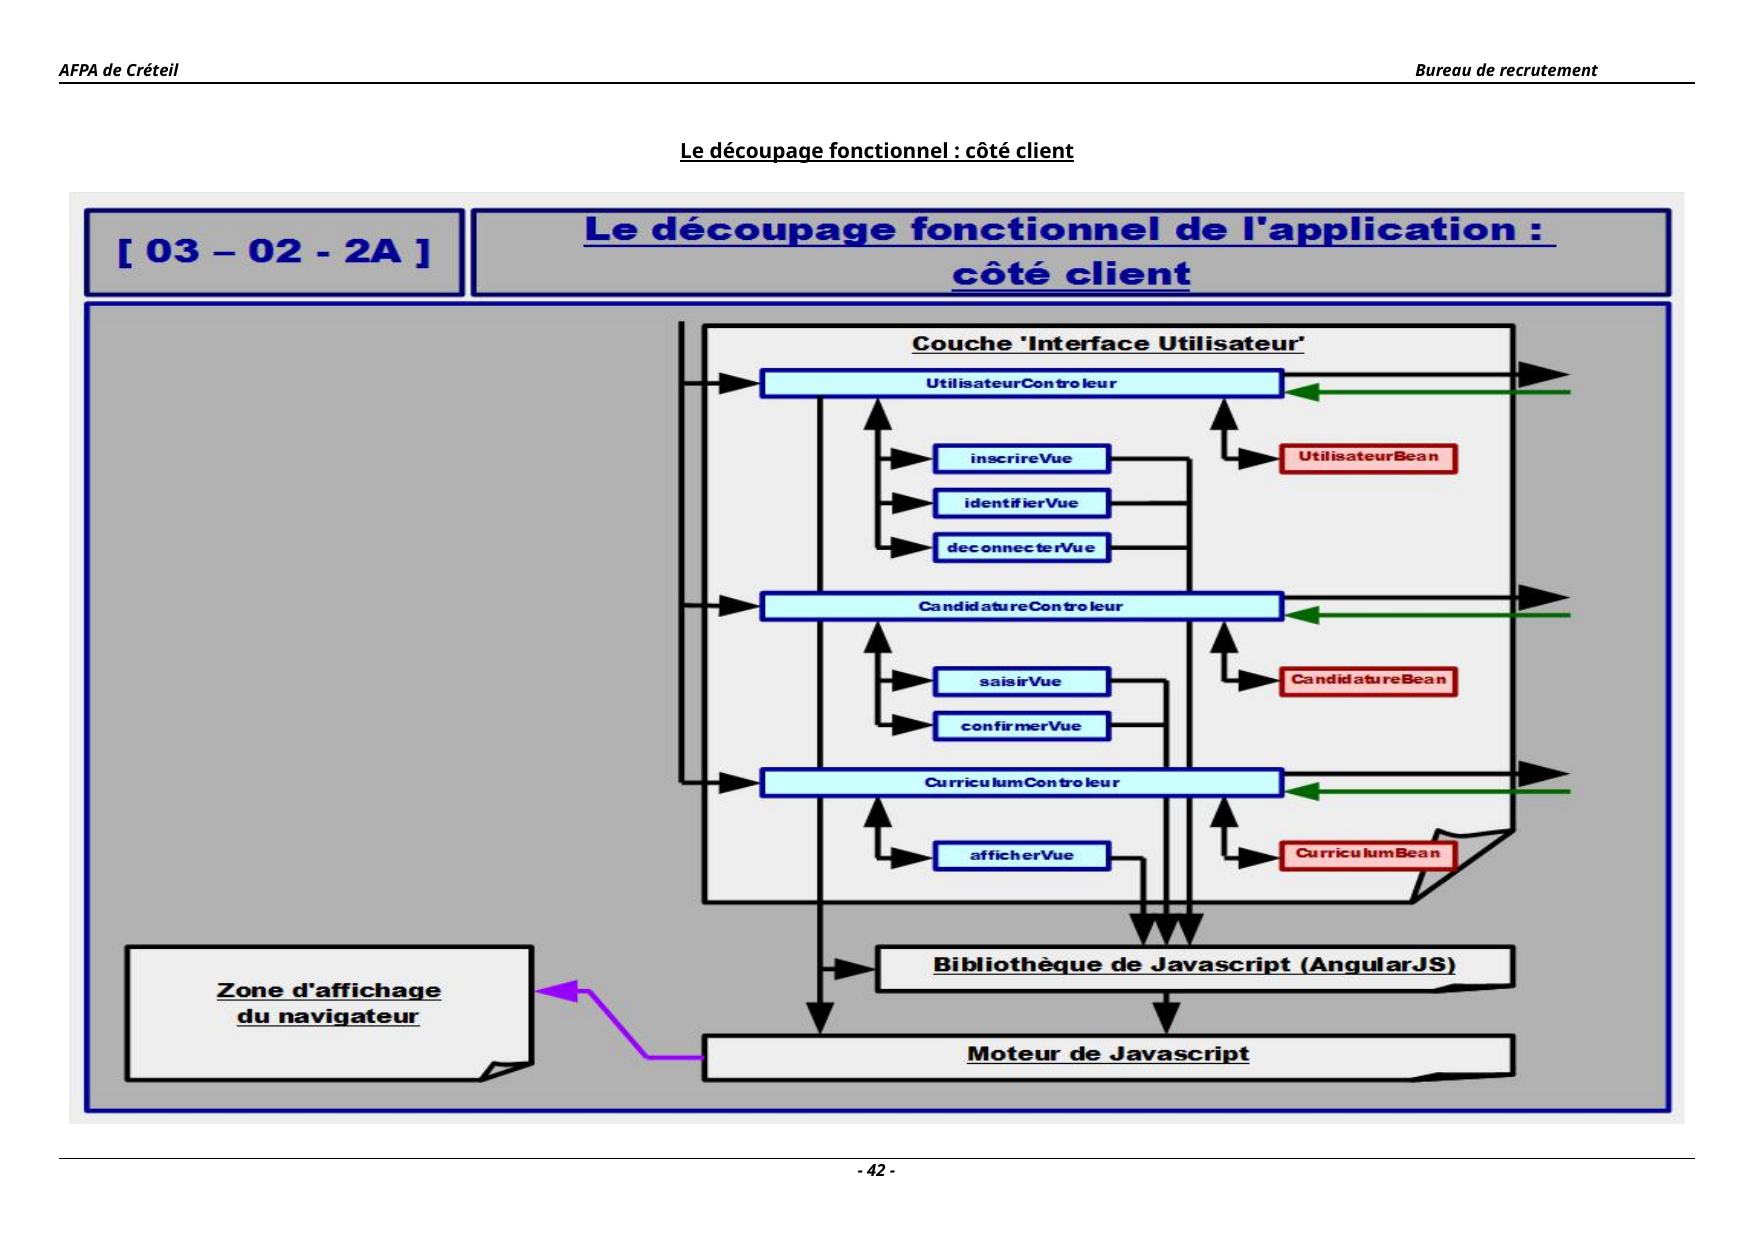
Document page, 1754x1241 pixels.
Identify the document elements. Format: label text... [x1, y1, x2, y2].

picture [69, 192, 1685, 1124]
text Le découpage fonctionnel : côté client [59, 136, 1695, 164]
